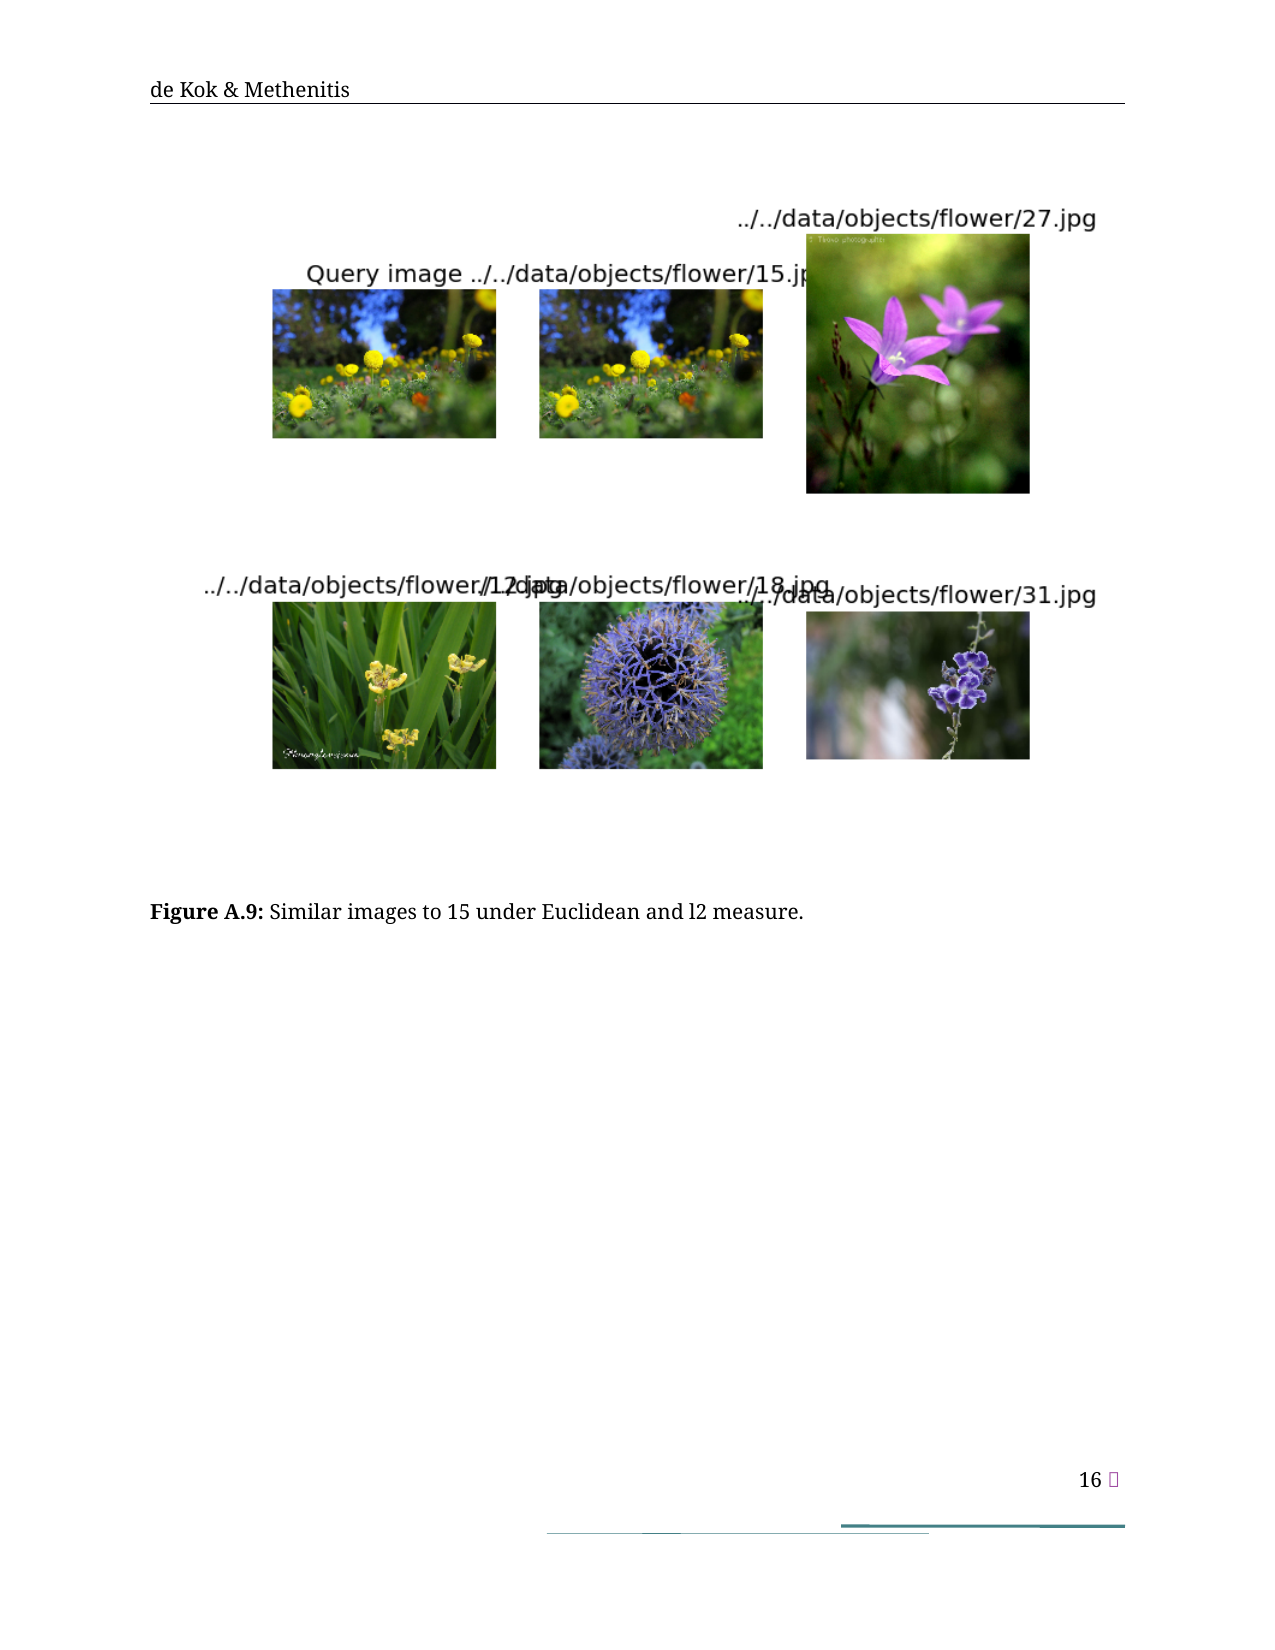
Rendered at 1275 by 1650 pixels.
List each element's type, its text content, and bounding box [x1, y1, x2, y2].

text Figure A.9: Similar images to 15 under Euclidean and l2 measure. [150, 893, 1125, 925]
picture [150, 157, 1125, 893]
